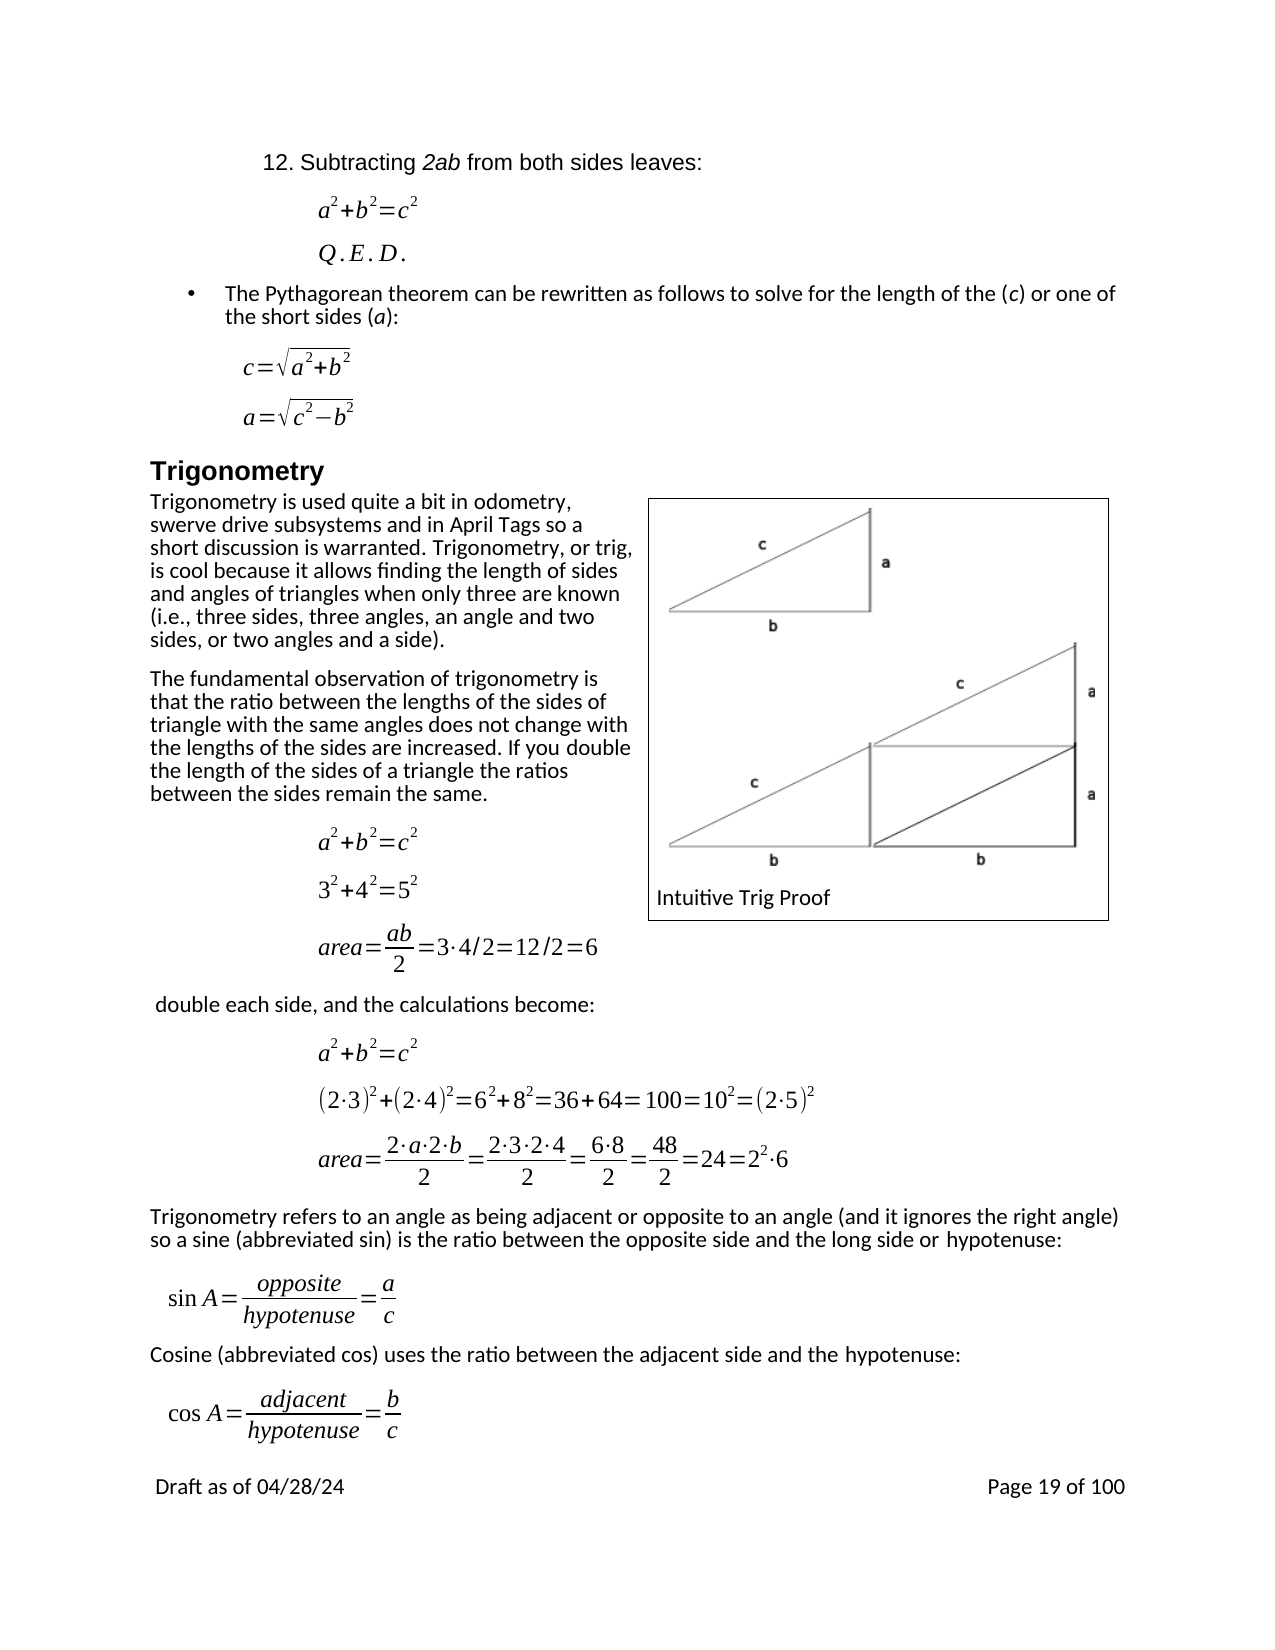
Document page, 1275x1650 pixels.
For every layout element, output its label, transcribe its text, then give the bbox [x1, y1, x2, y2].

text Trigonometry refers to an angle as being adjacent or opposite to an angle (and it ignores the right angle) so a sine (abbreviated sin) is the ratio between the opposite side and the long side or hypotenuse: [150, 1207, 1125, 1253]
list The Pythagorean theorem can be rewritten as follows to solve for the length of the (c) or one of the short sides (a): [187, 284, 1125, 330]
list Subtracting 2ab from both sides leaves: [262, 150, 1125, 176]
text Cosine (abbreviated cos) uses the ratio between the adjacent side and the hypotenuse: [150, 1346, 1125, 1368]
text Intuitive Trig Proof [656, 888, 1099, 911]
picture [668, 508, 1095, 866]
text double each side, and the calculations become: [150, 995, 1125, 1018]
subtitle Trigonometry [150, 456, 1125, 486]
text Trigonometry is used quite a bit in odometry, swerve drive subsystems and in April Tags so a short discussion is warranted. Trigonometry, or trig, is cool because it allows finding the length of sides and angles of triangles when only three are known (i.e., three sides, three angles, an angle and two sides, or two angles and a side). [150, 492, 1125, 920]
text The fundamental observation of trigonometry is that the ratio between the lengths of the sides of triangle with the same angles does not change with the lengths of the sides are increased. If you double the length of the sides of a triangle the ratios between the sides remain the same. [150, 669, 647, 807]
